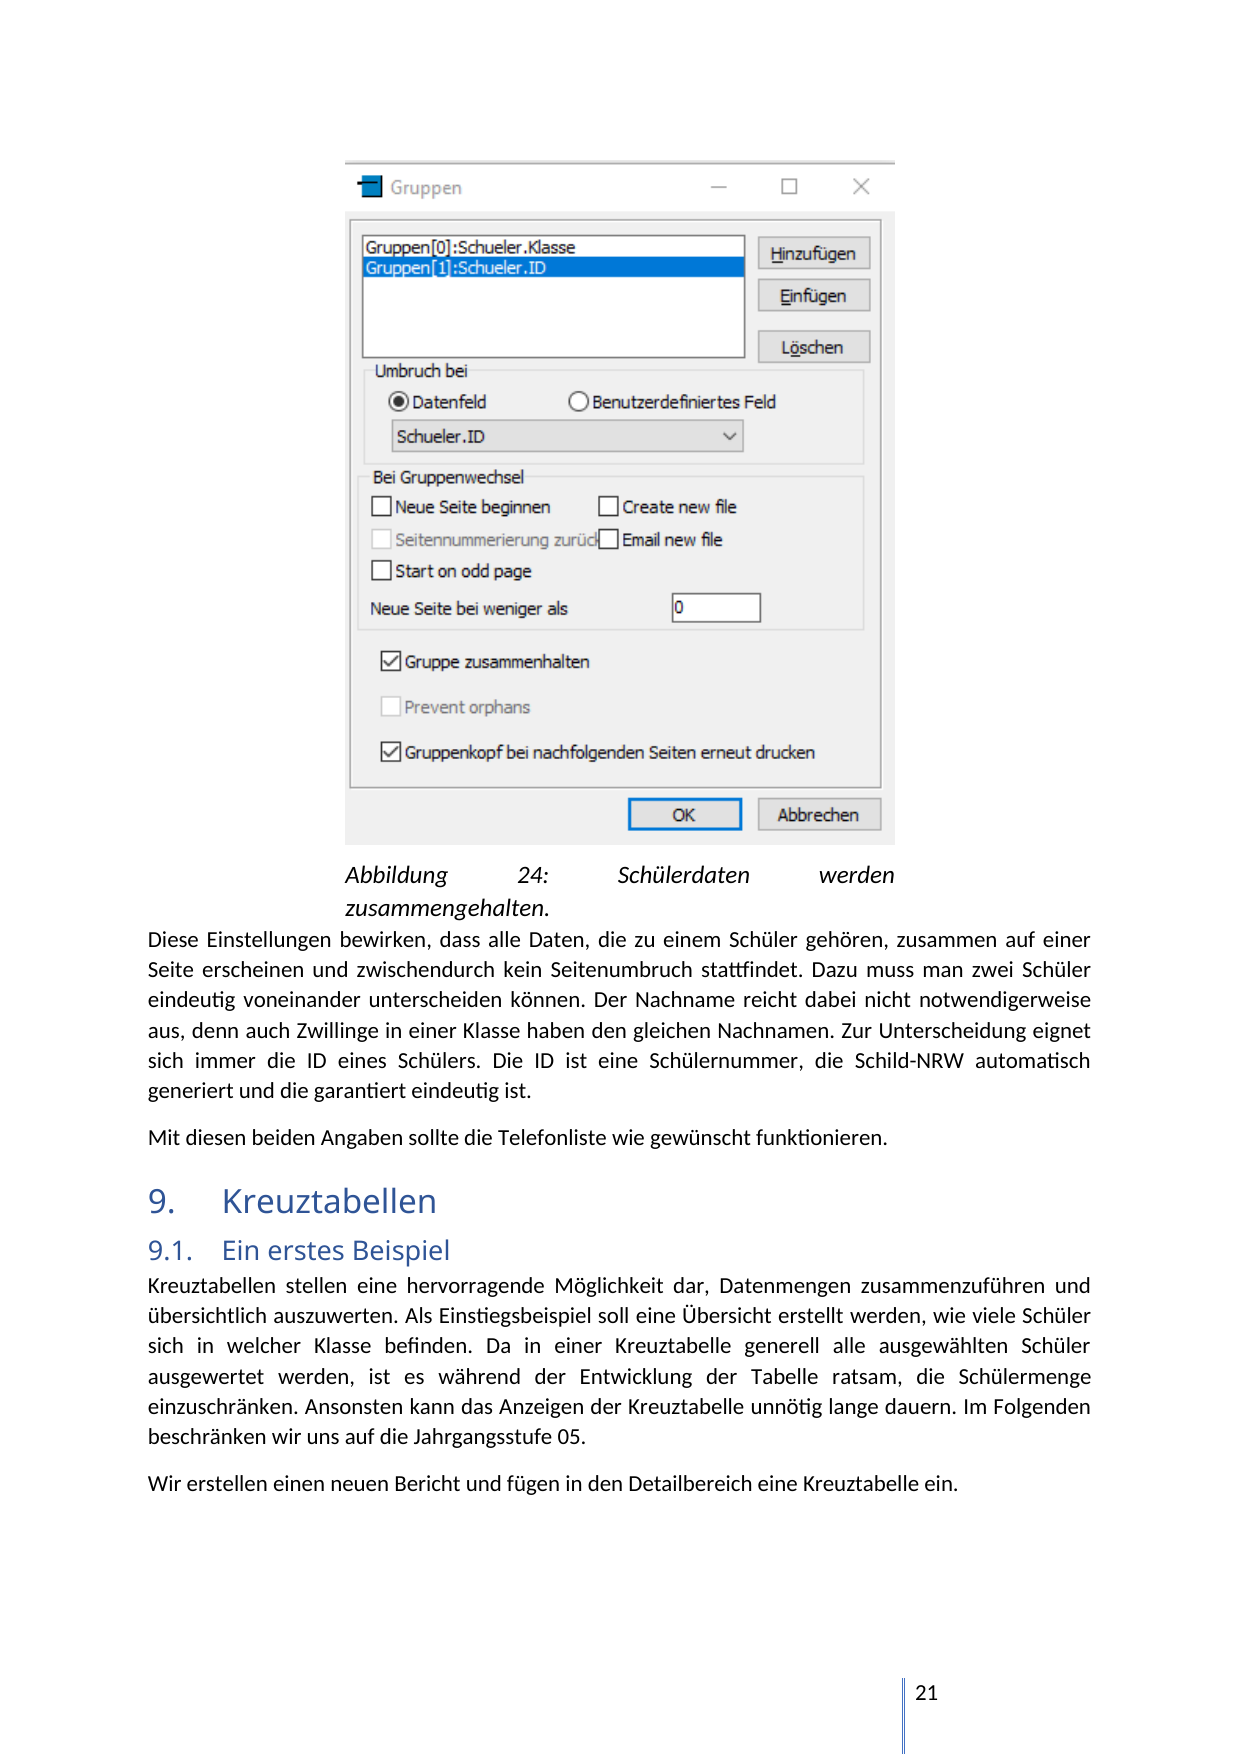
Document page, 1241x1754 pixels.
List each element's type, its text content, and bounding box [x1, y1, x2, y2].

picture [345, 160, 895, 845]
text Diese Einstellungen bewirken, dass alle Daten, die zu einem Schüler gehören, zusammen auf einer Seite erscheinen und zwischendurch kein Seitenumbruch stattfindet. Dazu muss man zwei Schüler eindeutig voneinander unterscheiden können. Der Nachname reicht dabei nicht notwendigerweise aus, denn auch Zwillinge in einer Klasse haben den gleichen Nachnamen. Zur Unterscheidung eignet sich immer die ID eines Schülers. Die ID ist eine Schülernummer, die Schild-NRW automatisch generiert und die garantiert eindeutig ist. [148, 148, 1093, 1104]
text Kreuztabellen stellen eine hervorragende Möglichkeit dar, Datenmengen zusammenzuführen und übersichtlich auszuwerten. Als Einstiegsbeispiel soll eine Übersicht erstellt werden, wie viele Schüler sich in welcher Klasse befinden. Da in einer Kreuztabelle generell alle ausgewählten Schüler ausgewertet werden, ist es während der Entwicklung der Tabelle ratsam, die Schülermenge einzuschränken. Ansonsten kann das Anzeigen der Kreuztabelle unnötig lange dauern. Im Folgenden beschränken wir uns auf die Jahrgangsstufe 05. [148, 1271, 1093, 1450]
subtitle Kreuztabellen [148, 1178, 1093, 1224]
subtitle Ein erstes Beispiel [148, 1231, 1093, 1268]
text Mit diesen beiden Angaben sollte die Telefonliste wie gewünscht funktionieren. [148, 1123, 1093, 1151]
text Abbildung 24: Schülerdaten werden zusammengehalten. [345, 845, 895, 923]
text Wir erstellen einen neuen Bericht und fügen in den Detailbereich eine Kreuztabelle ein. [148, 1469, 1093, 1497]
